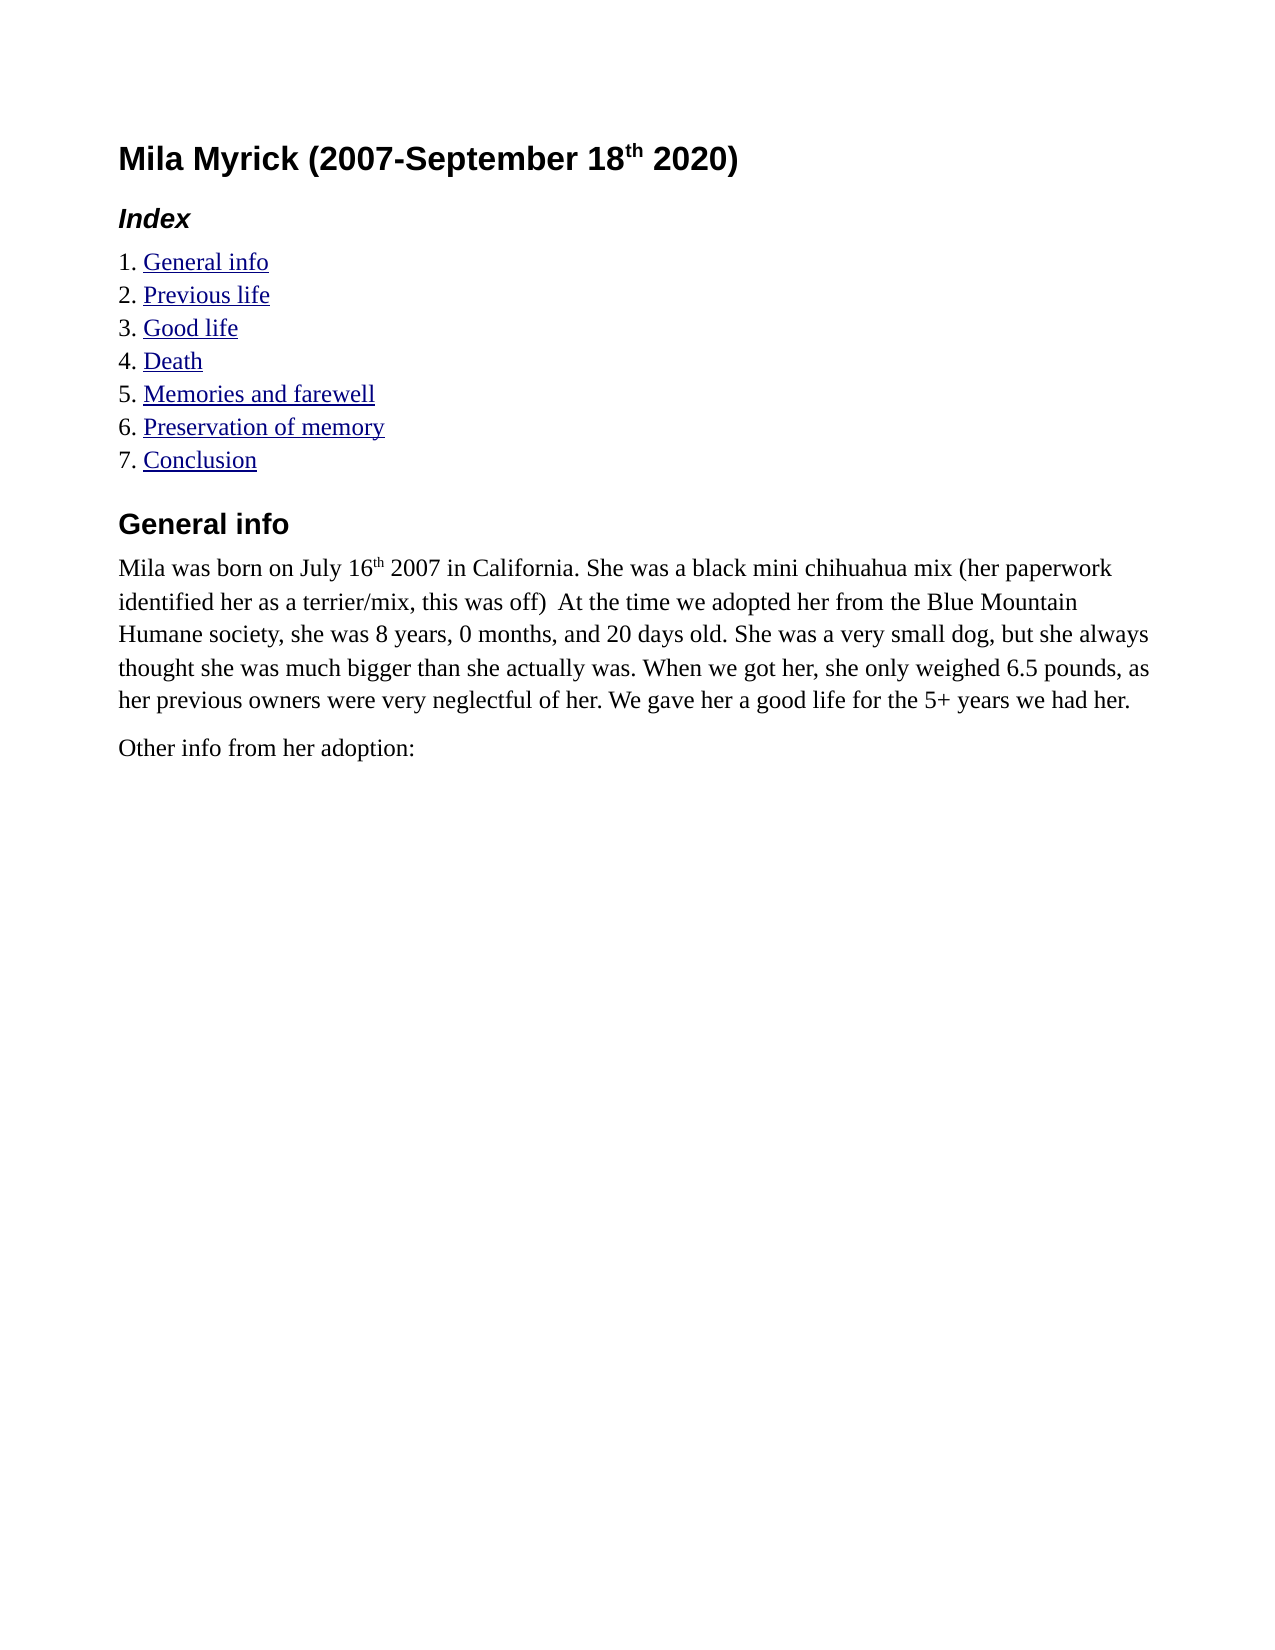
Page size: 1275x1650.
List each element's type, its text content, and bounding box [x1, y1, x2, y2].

text Other info from her adoption: [118, 733, 1157, 762]
subtitle Mila Myrick (2007-September 18th 2020) [118, 139, 1157, 178]
subtitle Index [118, 203, 1157, 234]
text 1. General info 2. Previous life 3. Good life 4. Death 5. Memories and farewell 6. Preservation of memory 7. Conclusion [118, 247, 1157, 474]
subtitle General info [118, 507, 1157, 541]
text Mila was born on July 16th 2007 in California. She was a black mini chihuahua mix (her paperwork identified her as a terrier/mix, this was off) At the time we adopted her from the Blue Mountain Humane society, she was 8 years, 0 months, and 20 days old. She was a very small dog, but she always thought she was much bigger than she actually was. When we got her, she only weighed 6.5 pounds, as her previous owners were very neglectful of her. We gave her a good life for the 5+ years we had her. [118, 553, 1157, 714]
